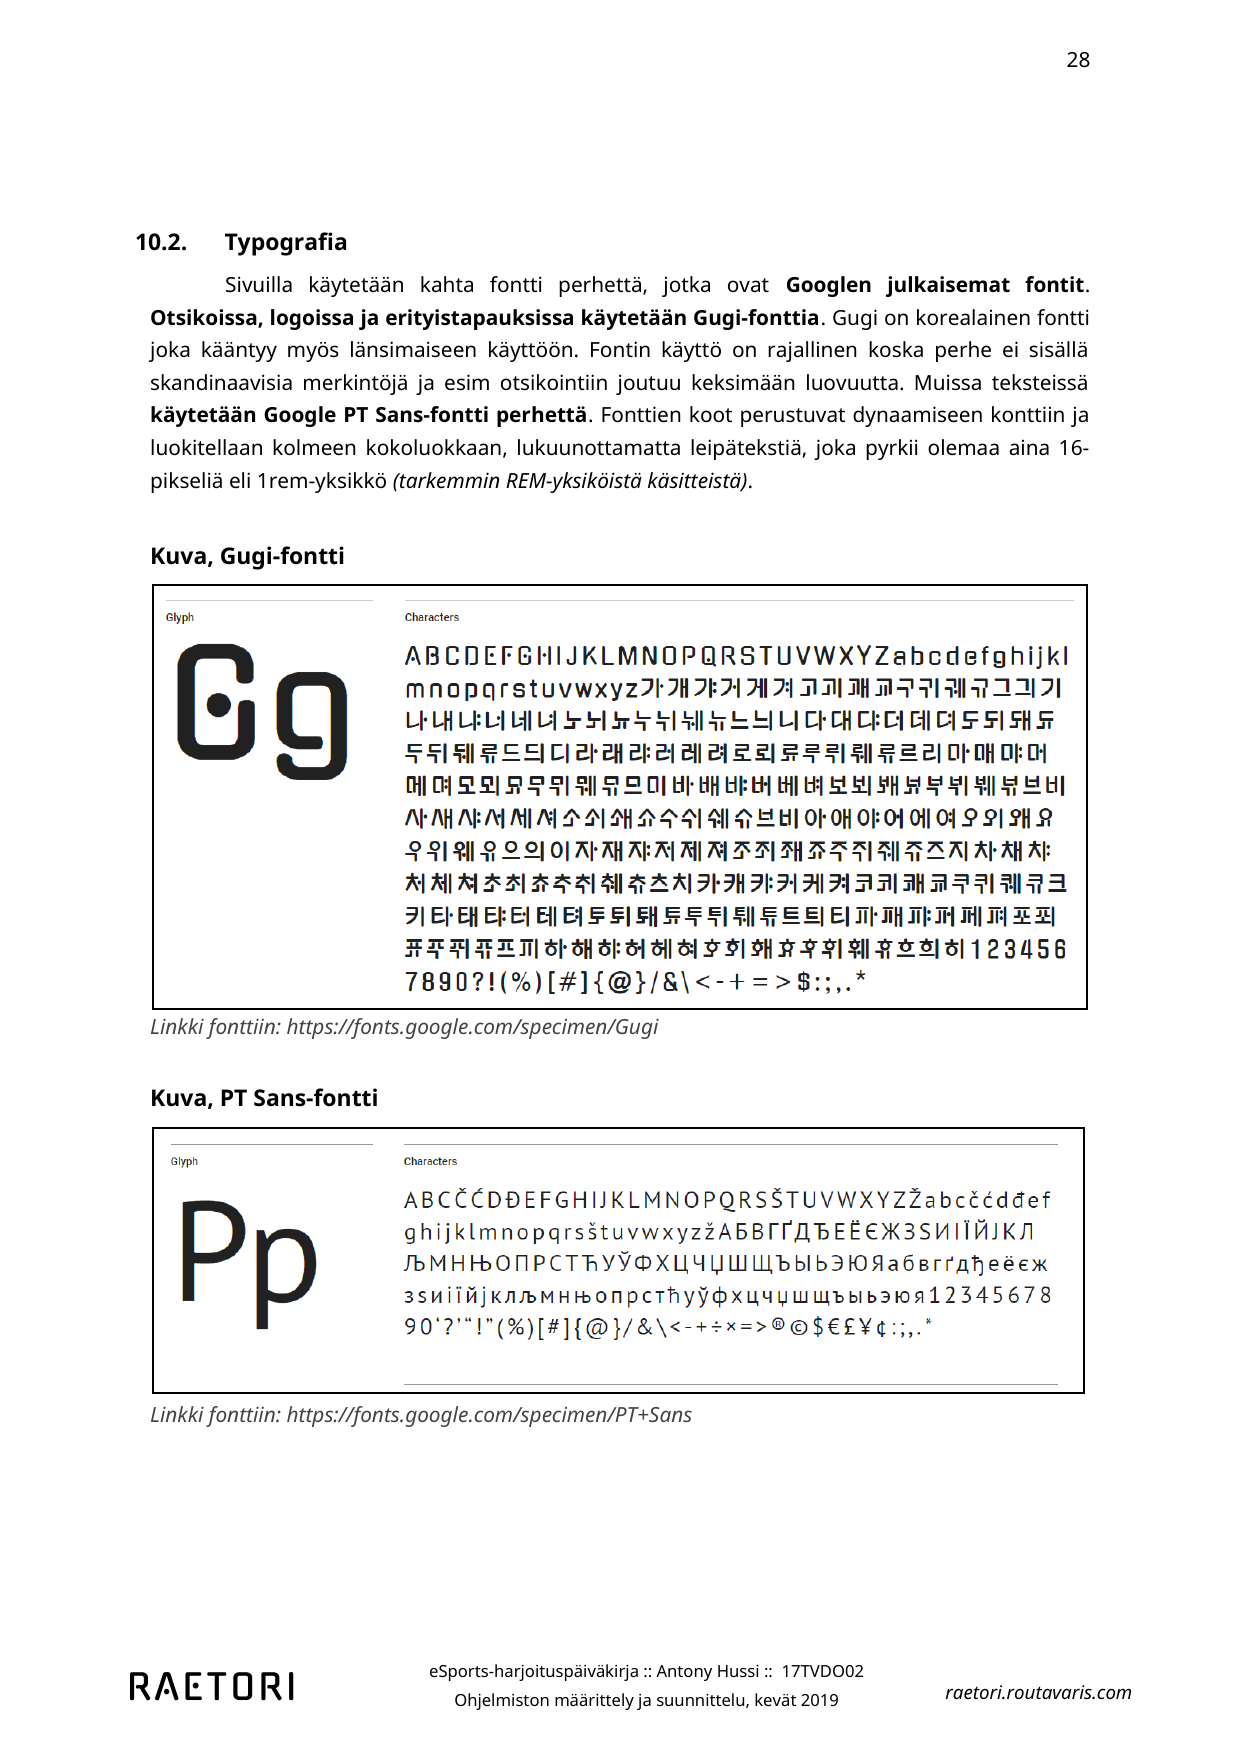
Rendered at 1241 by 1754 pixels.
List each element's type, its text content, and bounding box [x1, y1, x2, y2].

text Sivuilla käytetään kahta fontti perhettä, jotka ovat Googlen julkaisemat fontit. Otsikoissa, logoissa ja erityistapauksissa käytetään Gugi-fonttia. Gugi on korealainen fontti joka kääntyy myös länsimaiseen käyttöön. Fontin käyttö on rajallinen koska perhe ei sisällä skandinaavisia merkintöjä ja esim otsikointiin joutuu keksimään luovuutta. Muissa teksteissä käytetään Google PT Sans-fontti perhettä. Fonttien koot perustuvat dynaamiseen konttiin ja luokitellaan kolmeen kokoluokkaan, lukuunottamatta leipätekstiä, joka pyrkii olemaa aina 16-pikseliä eli 1rem-yksikkö (tarkemmin REM-yksiköistä käsitteistä). [150, 270, 1090, 494]
picture [154, 1129, 1070, 1392]
subtitle Kuva, Gugi-fontti [150, 540, 1090, 571]
subtitle Kuva, PT Sans-fontti [150, 1082, 1090, 1113]
subtitle Linkki fonttiin: https://fonts.google.com/specimen/PT+Sans [150, 1400, 1090, 1428]
subtitle Linkki fonttiin: https://fonts.google.com/specimen/Gugi [150, 582, 1090, 1041]
picture [121, 1665, 303, 1707]
subtitle Typografia [187, 226, 1090, 258]
picture [154, 586, 1006, 1008]
